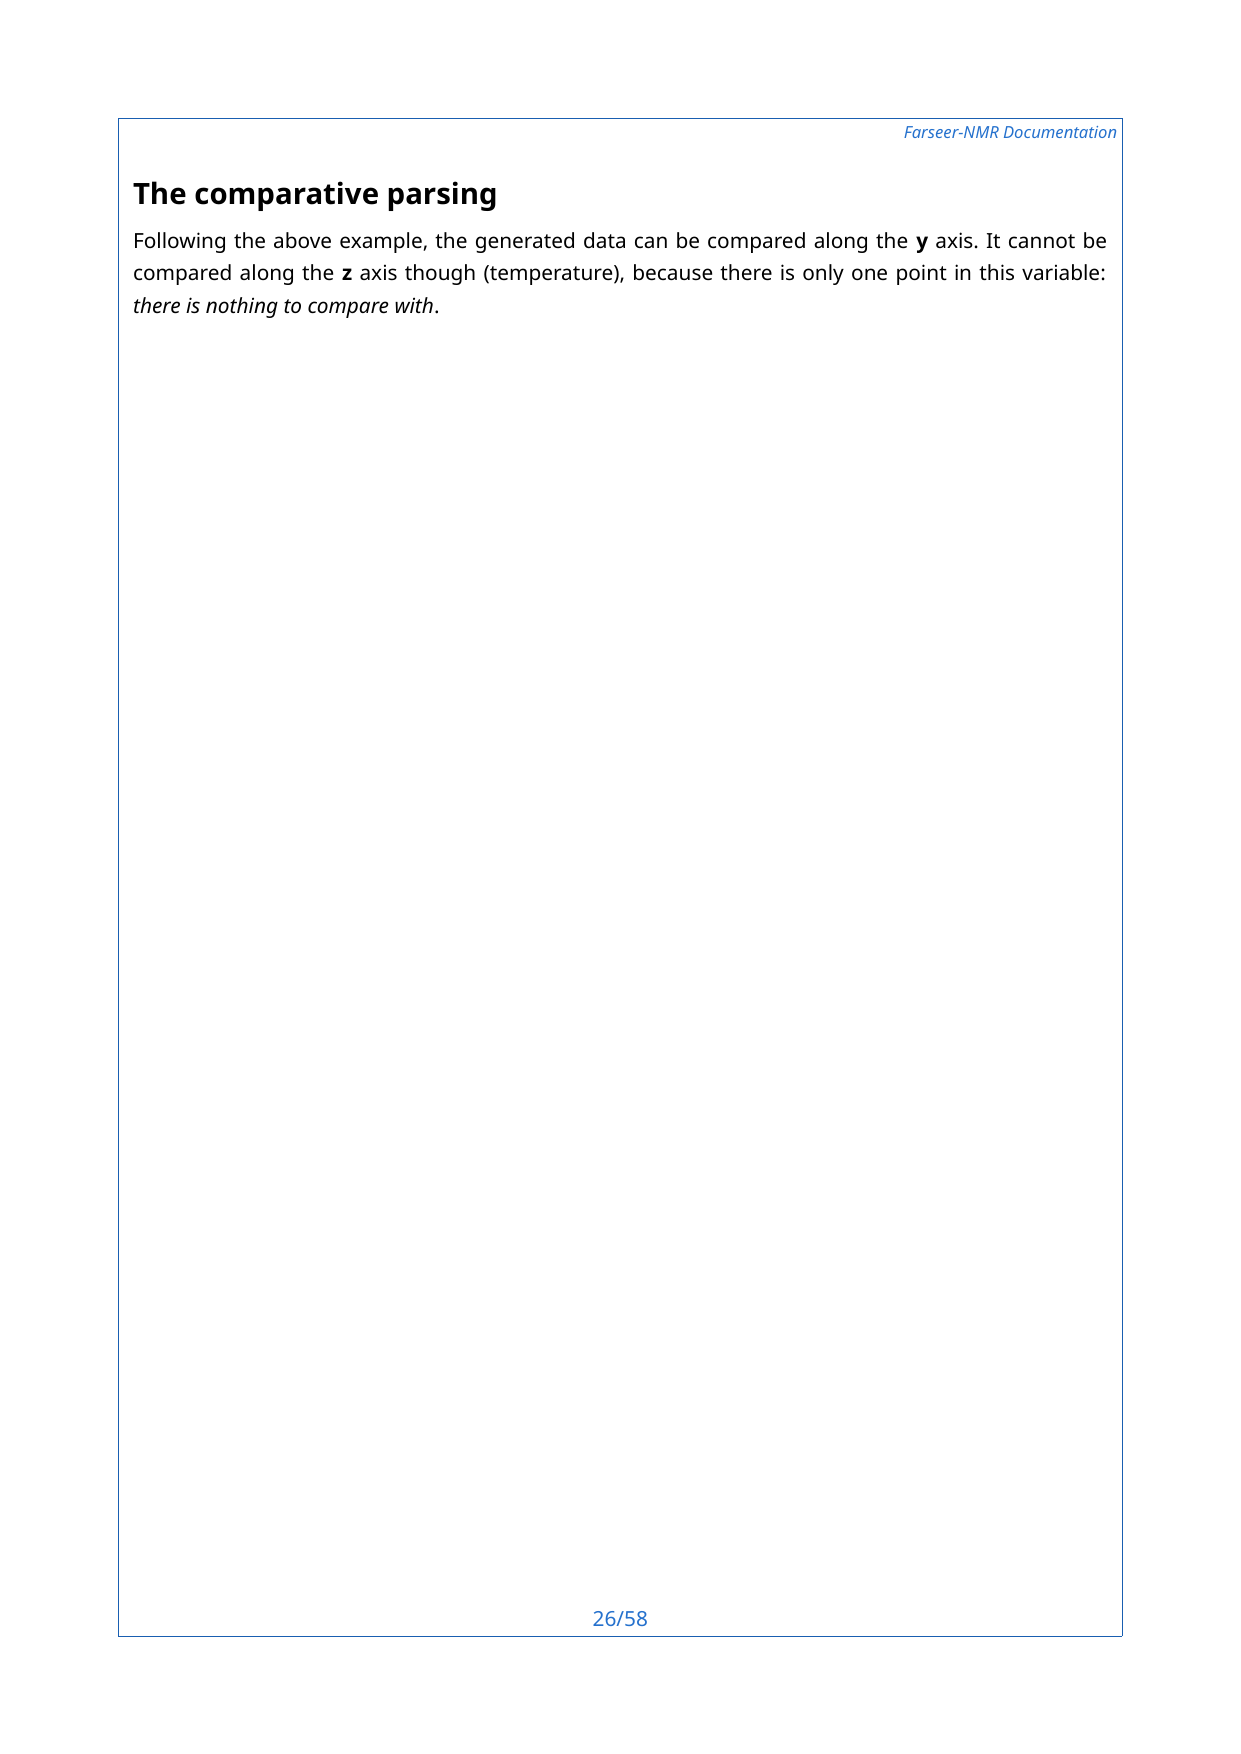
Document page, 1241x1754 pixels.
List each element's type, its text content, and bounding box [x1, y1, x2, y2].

text Following the above example, the generated data can be compared along the y axis. It cannot be compared along the z axis though (temperature), because there is only one point in this variable: there is nothing to compare with. [133, 226, 1107, 319]
subtitle The comparative parsing [133, 173, 1119, 213]
